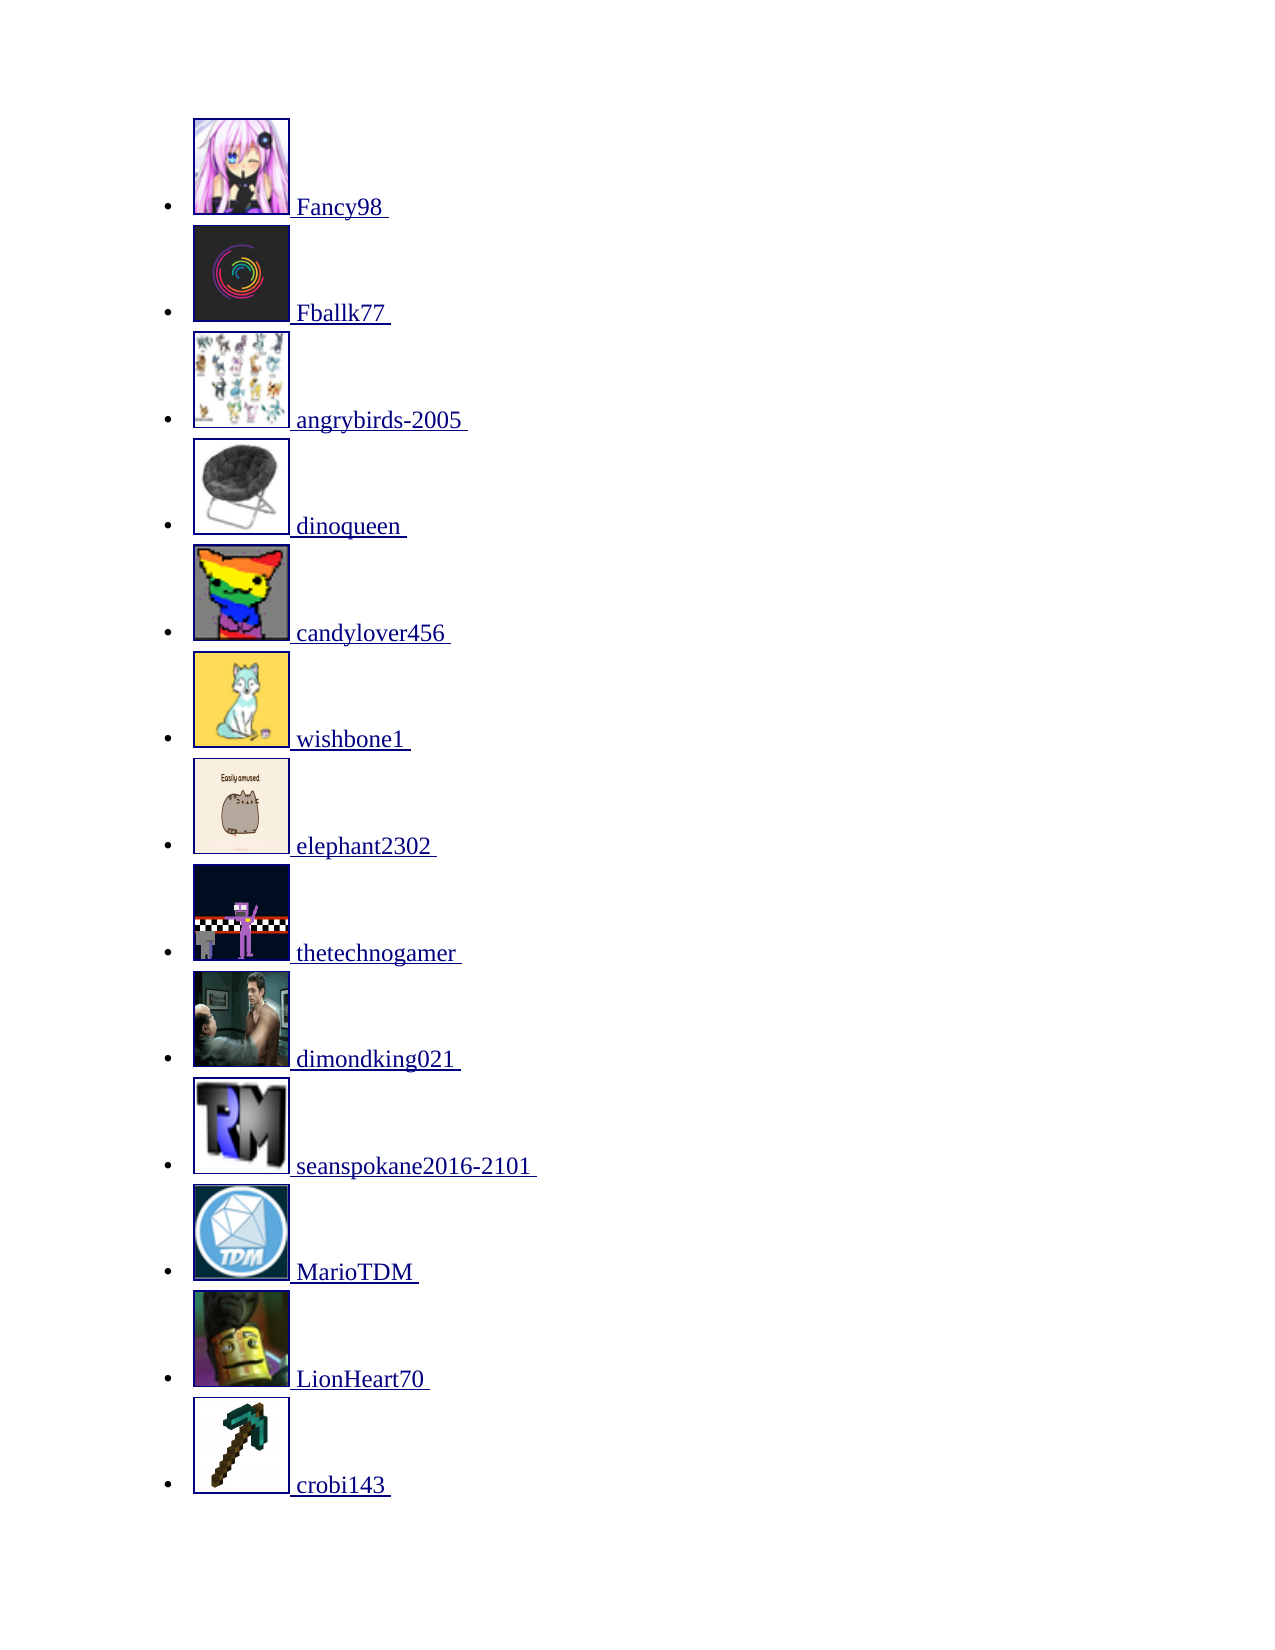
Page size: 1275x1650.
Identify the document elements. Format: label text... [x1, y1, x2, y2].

list candylover456 [164, 544, 1157, 647]
list MarioTDM [164, 1184, 1157, 1286]
picture [195, 546, 288, 640]
list thetechnogamer [164, 864, 1157, 966]
picture [195, 120, 288, 213]
picture [195, 866, 288, 959]
list dinoqueen [164, 438, 1157, 540]
picture [195, 1079, 288, 1173]
list wishbone1 [164, 651, 1157, 753]
list elephant2302 [164, 757, 1157, 860]
picture [195, 226, 288, 320]
picture [195, 333, 288, 427]
list Fballk77 [164, 225, 1157, 327]
picture [195, 1185, 288, 1279]
list dimondking021 [164, 971, 1157, 1073]
list Fancy98 [164, 118, 1157, 220]
picture [195, 440, 288, 533]
picture [195, 759, 288, 853]
picture [195, 972, 288, 1066]
list seanspokane2016-2101 [164, 1077, 1157, 1179]
picture [195, 1398, 288, 1492]
list LionHeart70 [164, 1290, 1157, 1393]
picture [195, 653, 288, 746]
picture [195, 1292, 288, 1386]
list angrybirds-2005 [164, 331, 1157, 433]
list crobi143 [164, 1397, 1157, 1499]
